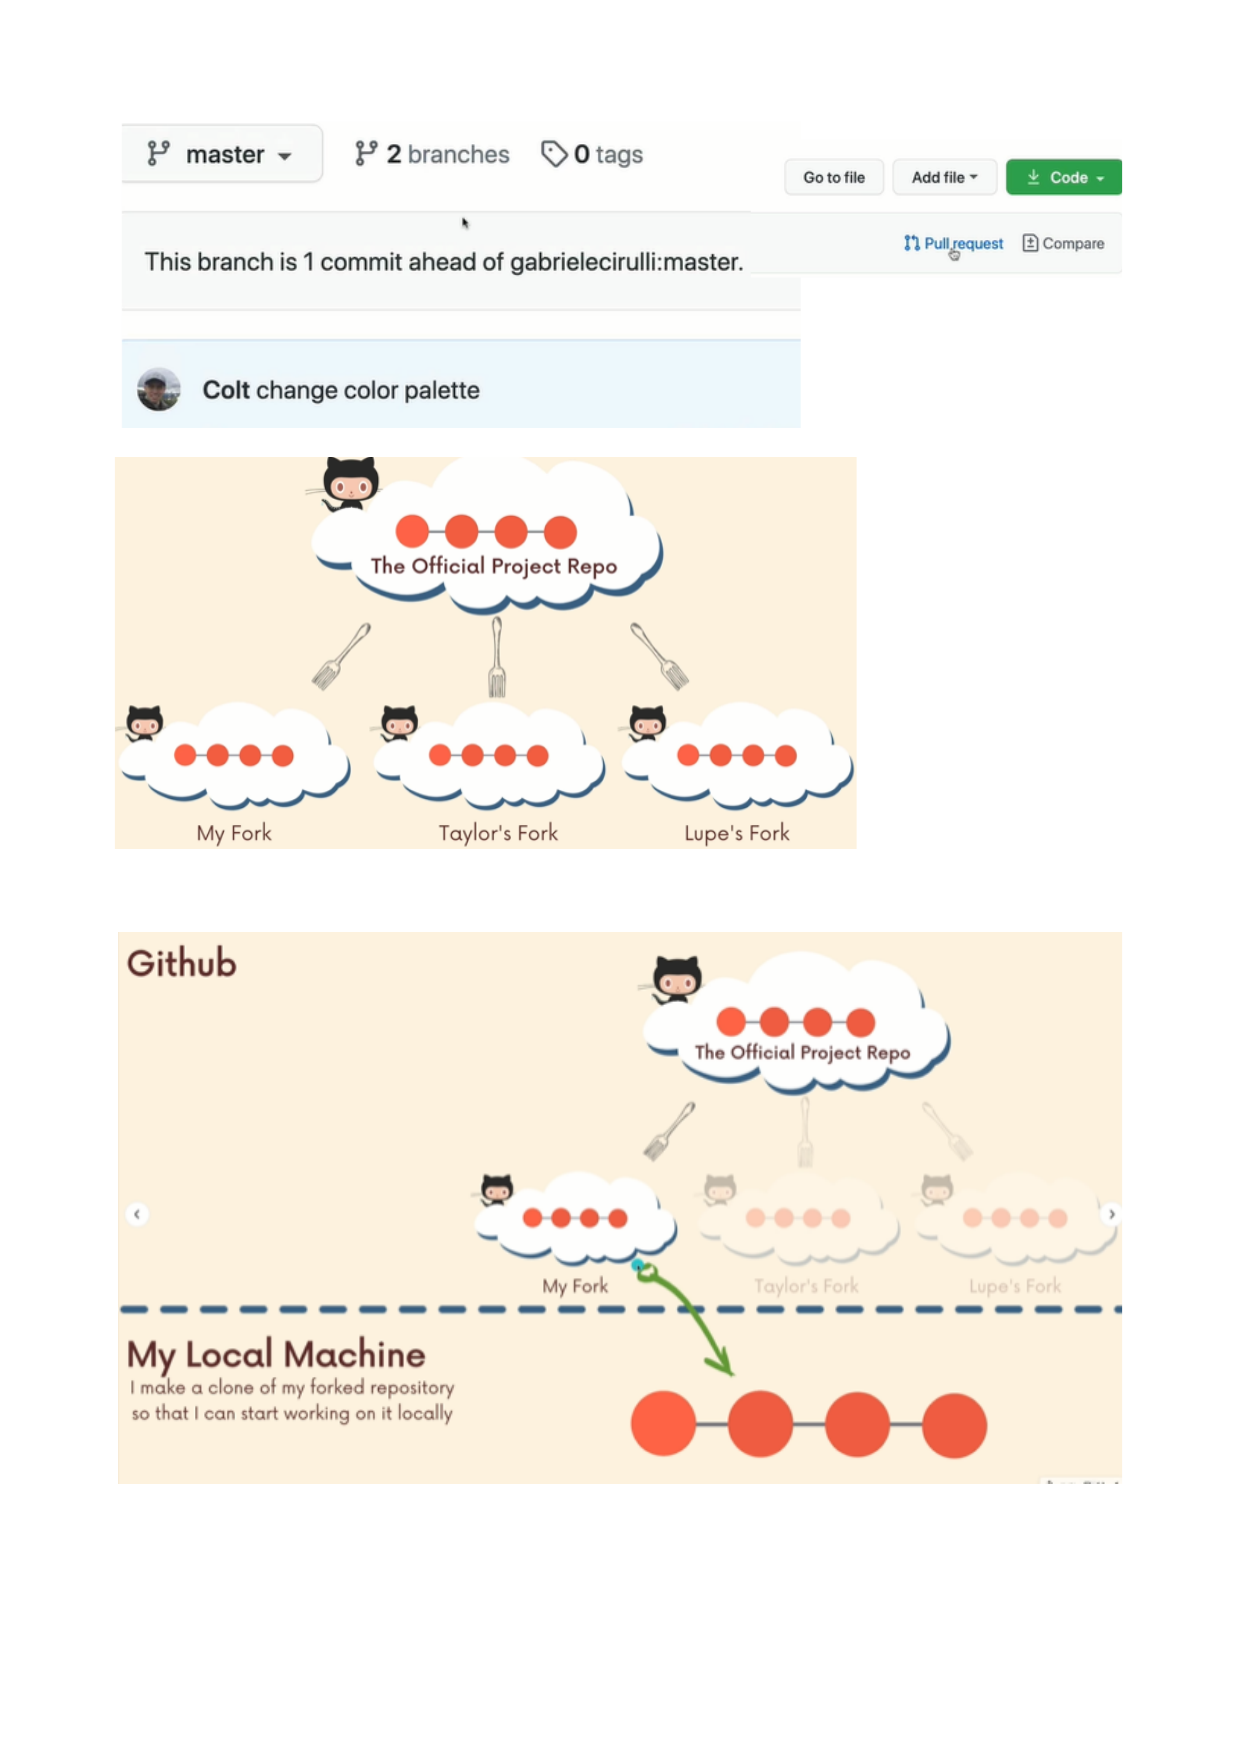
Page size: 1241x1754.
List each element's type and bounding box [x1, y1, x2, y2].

picture [118, 932, 1123, 1484]
picture [118, 118, 1123, 428]
picture [114, 457, 857, 849]
